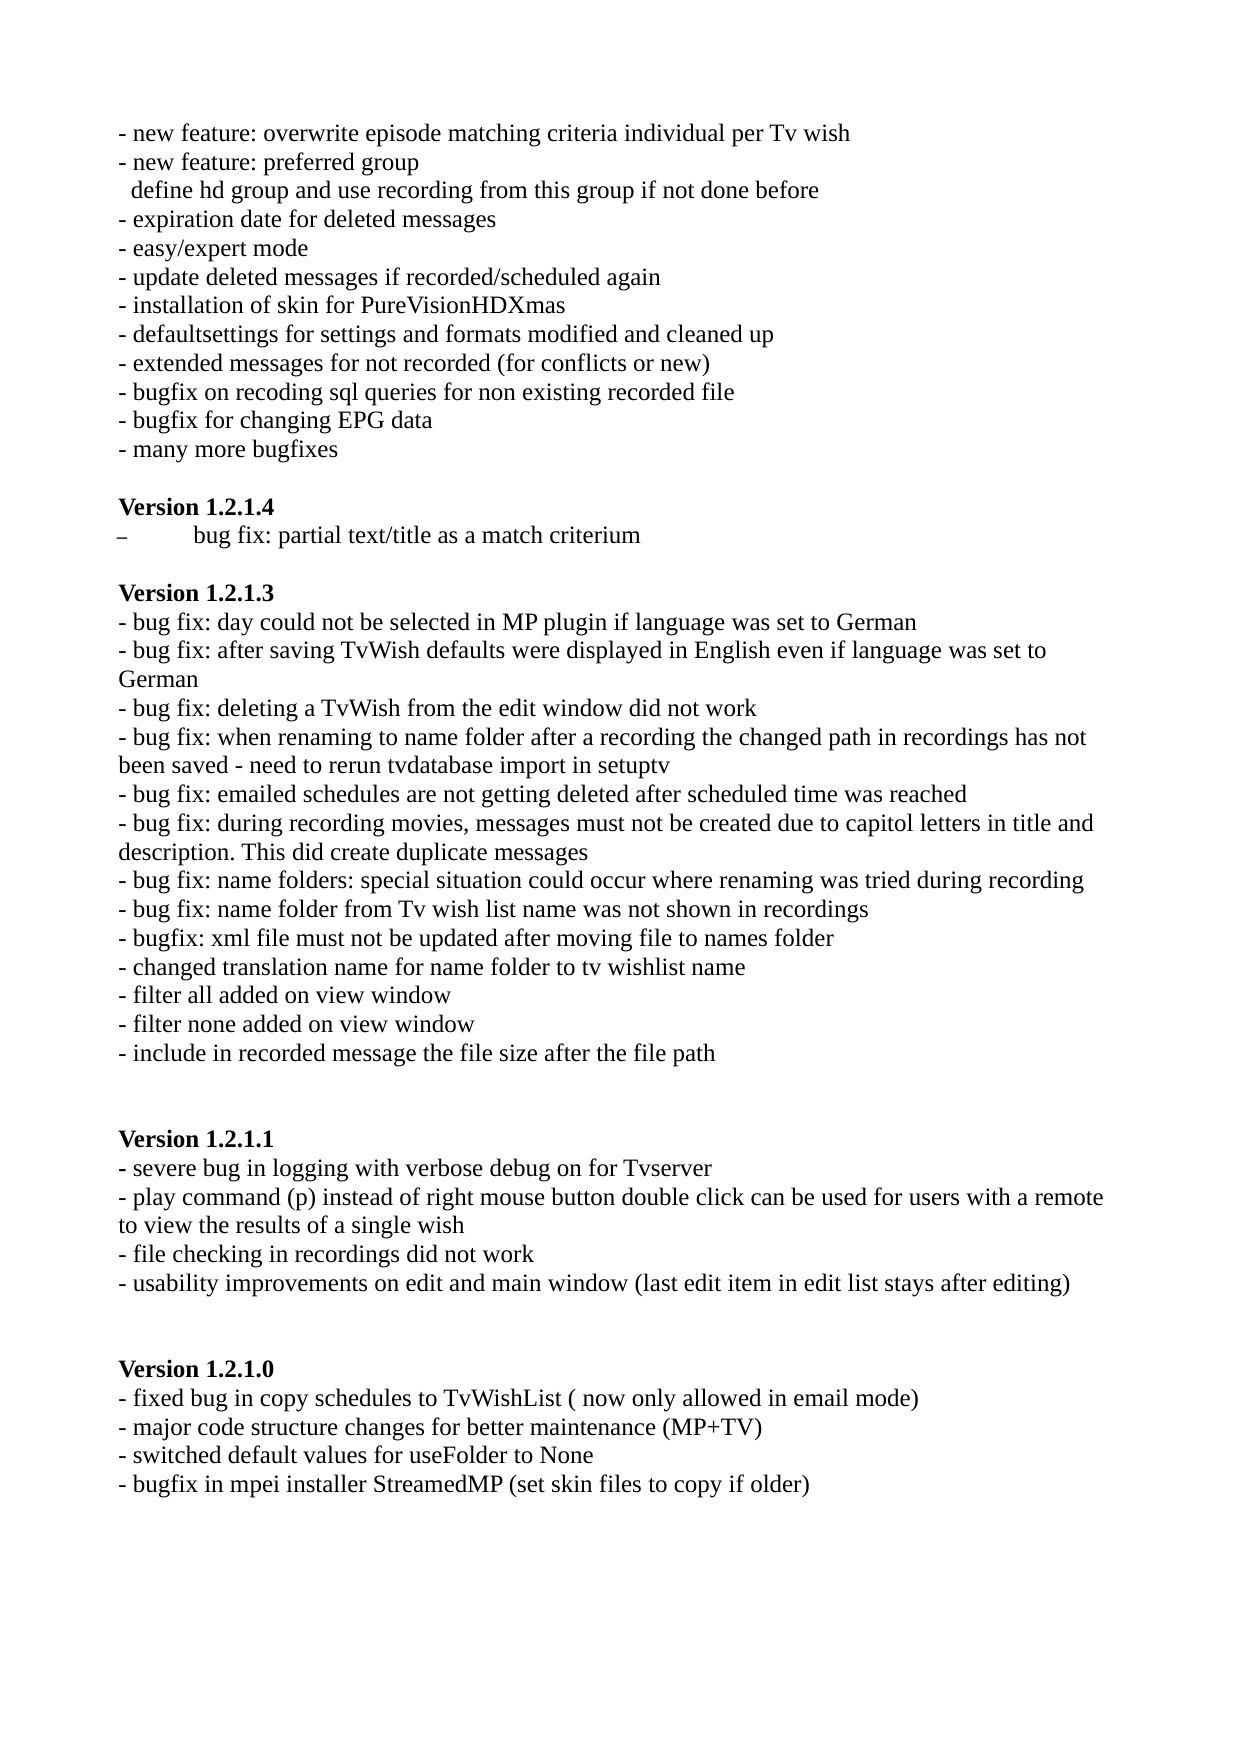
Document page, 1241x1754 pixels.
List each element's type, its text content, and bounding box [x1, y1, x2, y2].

text - severe bug in logging with verbose debug on for Tvserver [118, 1153, 1122, 1182]
text define hd group and use recording from this group if not done before [118, 176, 1122, 204]
text - switched default values for useFolder to None [118, 1441, 1122, 1469]
list bug fix: partial text/title as a match criterium [117, 521, 1122, 549]
text - many more bugfixes [118, 434, 1122, 463]
text - bug fix: name folder from Tv wish list name was not shown in recordings [118, 894, 1122, 923]
text - bug fix: deleting a TvWish from the edit window did not work [118, 693, 1122, 722]
text - include in recorded message the file size after the file path [118, 1038, 1122, 1067]
text - filter none added on view window [118, 1009, 1122, 1038]
text - play command (p) instead of right mouse button double click can be used for users with a remote to view the results of a single wish [118, 1182, 1122, 1239]
text - update deleted messages if recorded/scheduled again [118, 262, 1122, 291]
text - new feature: overwrite episode matching criteria individual per Tv wish [118, 118, 1122, 147]
text - changed translation name for name folder to tv wishlist name [118, 952, 1122, 981]
text - installation of skin for PureVisionHDXmas [118, 291, 1122, 319]
text - usability improvements on edit and main window (last edit item in edit list stays after editing) [118, 1268, 1122, 1297]
text - bugfix: xml file must not be updated after moving file to names folder [118, 923, 1122, 952]
text - new feature: preferred group [118, 147, 1122, 176]
text - bugfix on recoding sql queries for non existing recorded file [118, 377, 1122, 406]
text - filter all added on view window [118, 981, 1122, 1009]
text - expiration date for deleted messages [118, 204, 1122, 233]
text - fixed bug in copy schedules to TvWishList ( now only allowed in email mode) [118, 1383, 1122, 1412]
text - bug fix: when renaming to name folder after a recording the changed path in recordings has not been saved - need to rerun tvdatabase import in setuptv [118, 722, 1122, 779]
text - bug fix: day could not be selected in MP plugin if language was set to German [118, 607, 1122, 636]
text - bug fix: after saving TvWish defaults were displayed in English even if language was set to German [118, 636, 1122, 693]
text - easy/expert mode [118, 233, 1122, 262]
text - major code structure changes for better maintenance (MP+TV) [118, 1412, 1122, 1441]
text - bug fix: emailed schedules are not getting deleted after scheduled time was reached [118, 779, 1122, 808]
text - bugfix in mpei installer StreamedMP (set skin files to copy if older) [118, 1469, 1122, 1498]
text - bugfix for changing EPG data [118, 406, 1122, 434]
text - bug fix: name folders: special situation could occur where renaming was tried during recording [118, 866, 1122, 894]
text Version 1.2.1.4 [118, 492, 1122, 521]
text - defaultsettings for settings and formats modified and cleaned up [118, 319, 1122, 348]
text - bug fix: during recording movies, messages must not be created due to capitol letters in title and description. This did create duplicate messages [118, 808, 1122, 866]
text - extended messages for not recorded (for conflicts or new) [118, 348, 1122, 377]
text Version 1.2.1.1 [118, 1124, 1122, 1153]
text Version 1.2.1.0 [118, 1354, 1122, 1383]
list ^ Version 1.2.1.3 [0, 578, 1122, 607]
text - file checking in recordings did not work [118, 1239, 1122, 1268]
